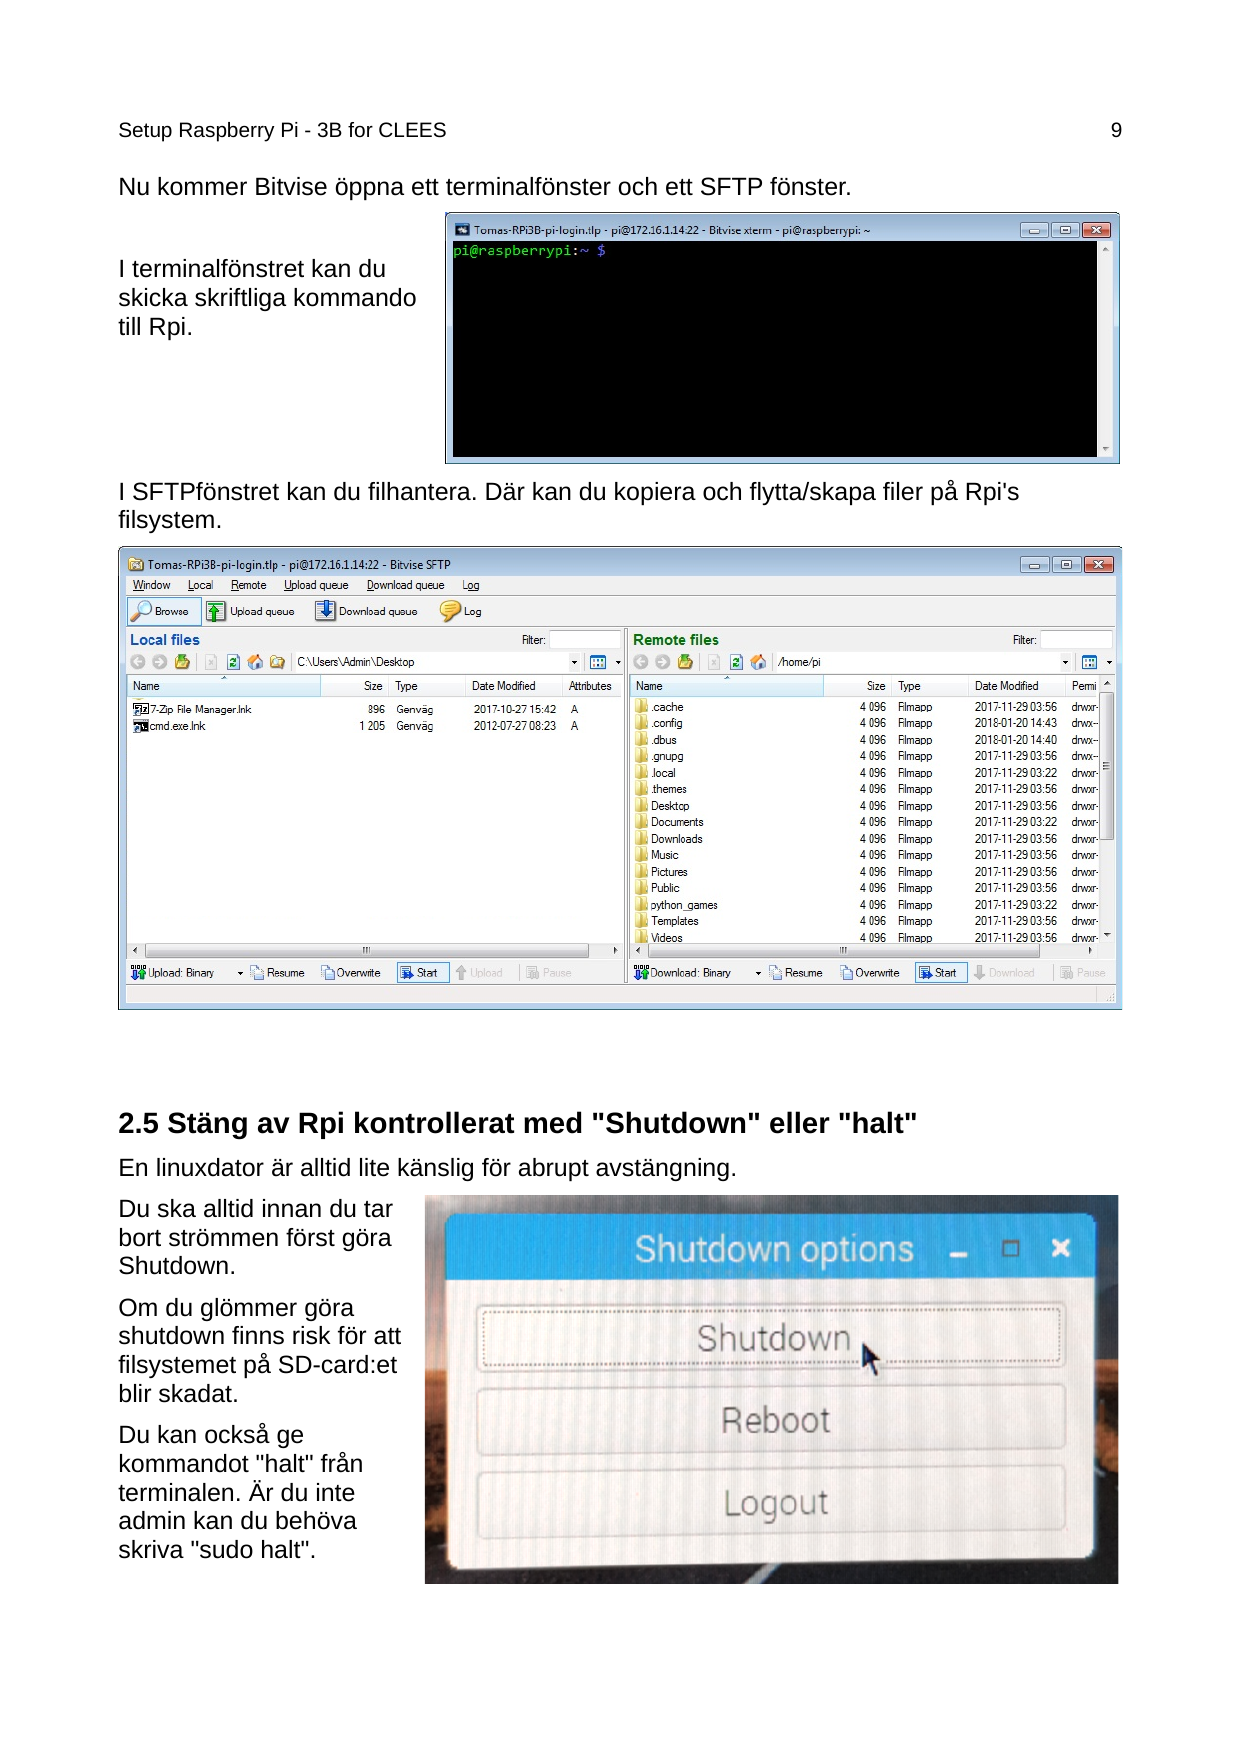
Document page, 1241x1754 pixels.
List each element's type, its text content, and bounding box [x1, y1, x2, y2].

text Du kan också ge kommandot "halt" från terminalen. Är du inte admin kan du behöva skriva "sudo halt". [118, 1420, 424, 1564]
text I terminalfönstret kan du skicka skriftliga kommando till Rpi. [118, 254, 445, 340]
text En linuxdator är alltid lite känslig för abrupt avstängning. [118, 1153, 1122, 1181]
picture [445, 212, 1120, 464]
text Om du glömmer göra shutdown finns risk för att filsystemet på SD-card:et blir skadat. [118, 1293, 424, 1408]
picture [118, 546, 1123, 1010]
text Nu kommer Bitvise öppna ett terminalfönster och ett SFTP fönster. [118, 172, 1122, 200]
picture [424, 1195, 1119, 1584]
subtitle 2.5 Stäng av Rpi kontrollerat med "Shutdown" eller "halt" [118, 1106, 1122, 1140]
text I SFTPfönstret kan du filhantera. Där kan du kopiera och flytta/skapa filer på Rpi's filsystem. [118, 477, 1122, 534]
text Du ska alltid innan du tar bort strömmen först göra Shutdown. [118, 1194, 1122, 1280]
